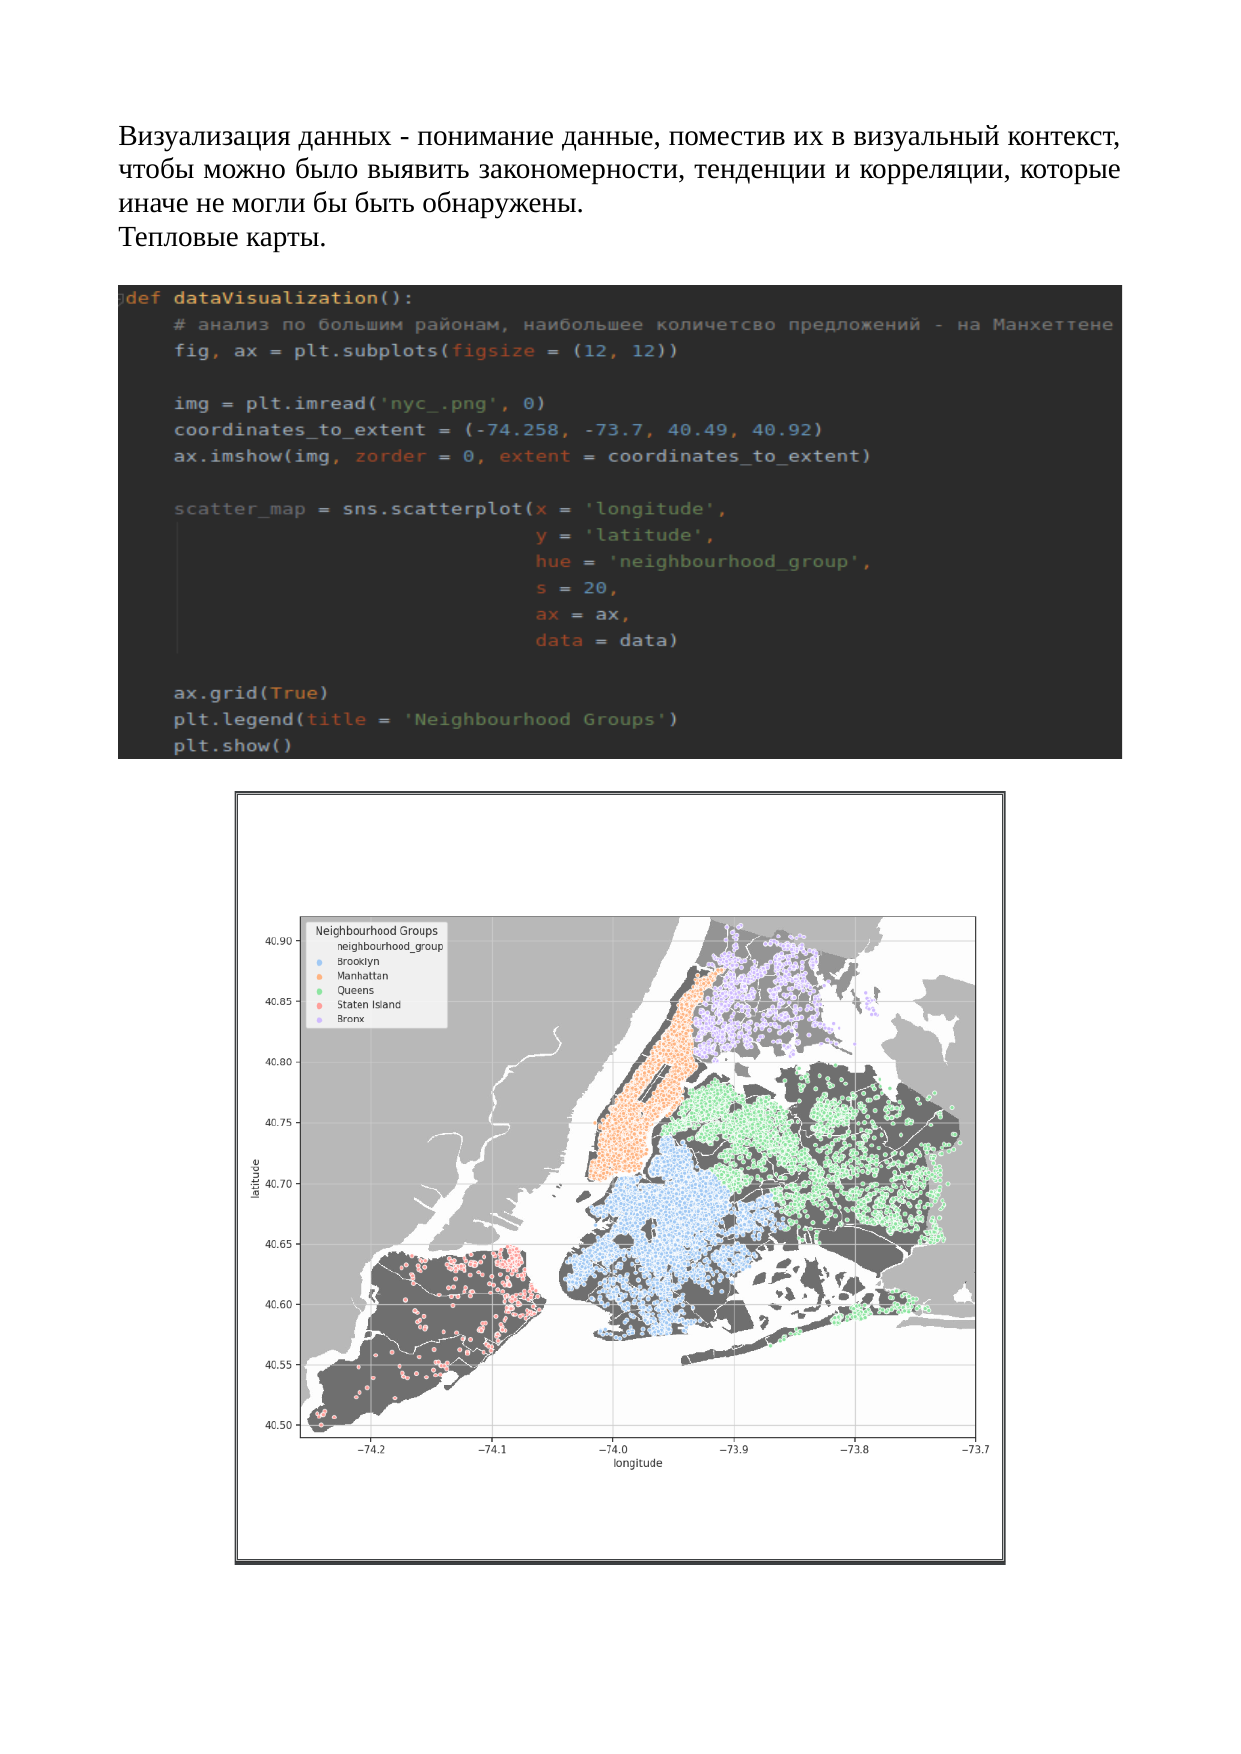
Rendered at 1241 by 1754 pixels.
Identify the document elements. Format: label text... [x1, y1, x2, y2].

text Визуализация данных - понимание данные, поместив их в визуальный контекст, чтобы можно было выявить закономерности, тенденции и корреляции, которые иначе не могли бы быть обнаружены. [118, 118, 1122, 219]
text Тепловые карты. [118, 219, 1122, 252]
picture [118, 285, 1123, 759]
picture [234, 791, 1006, 1565]
